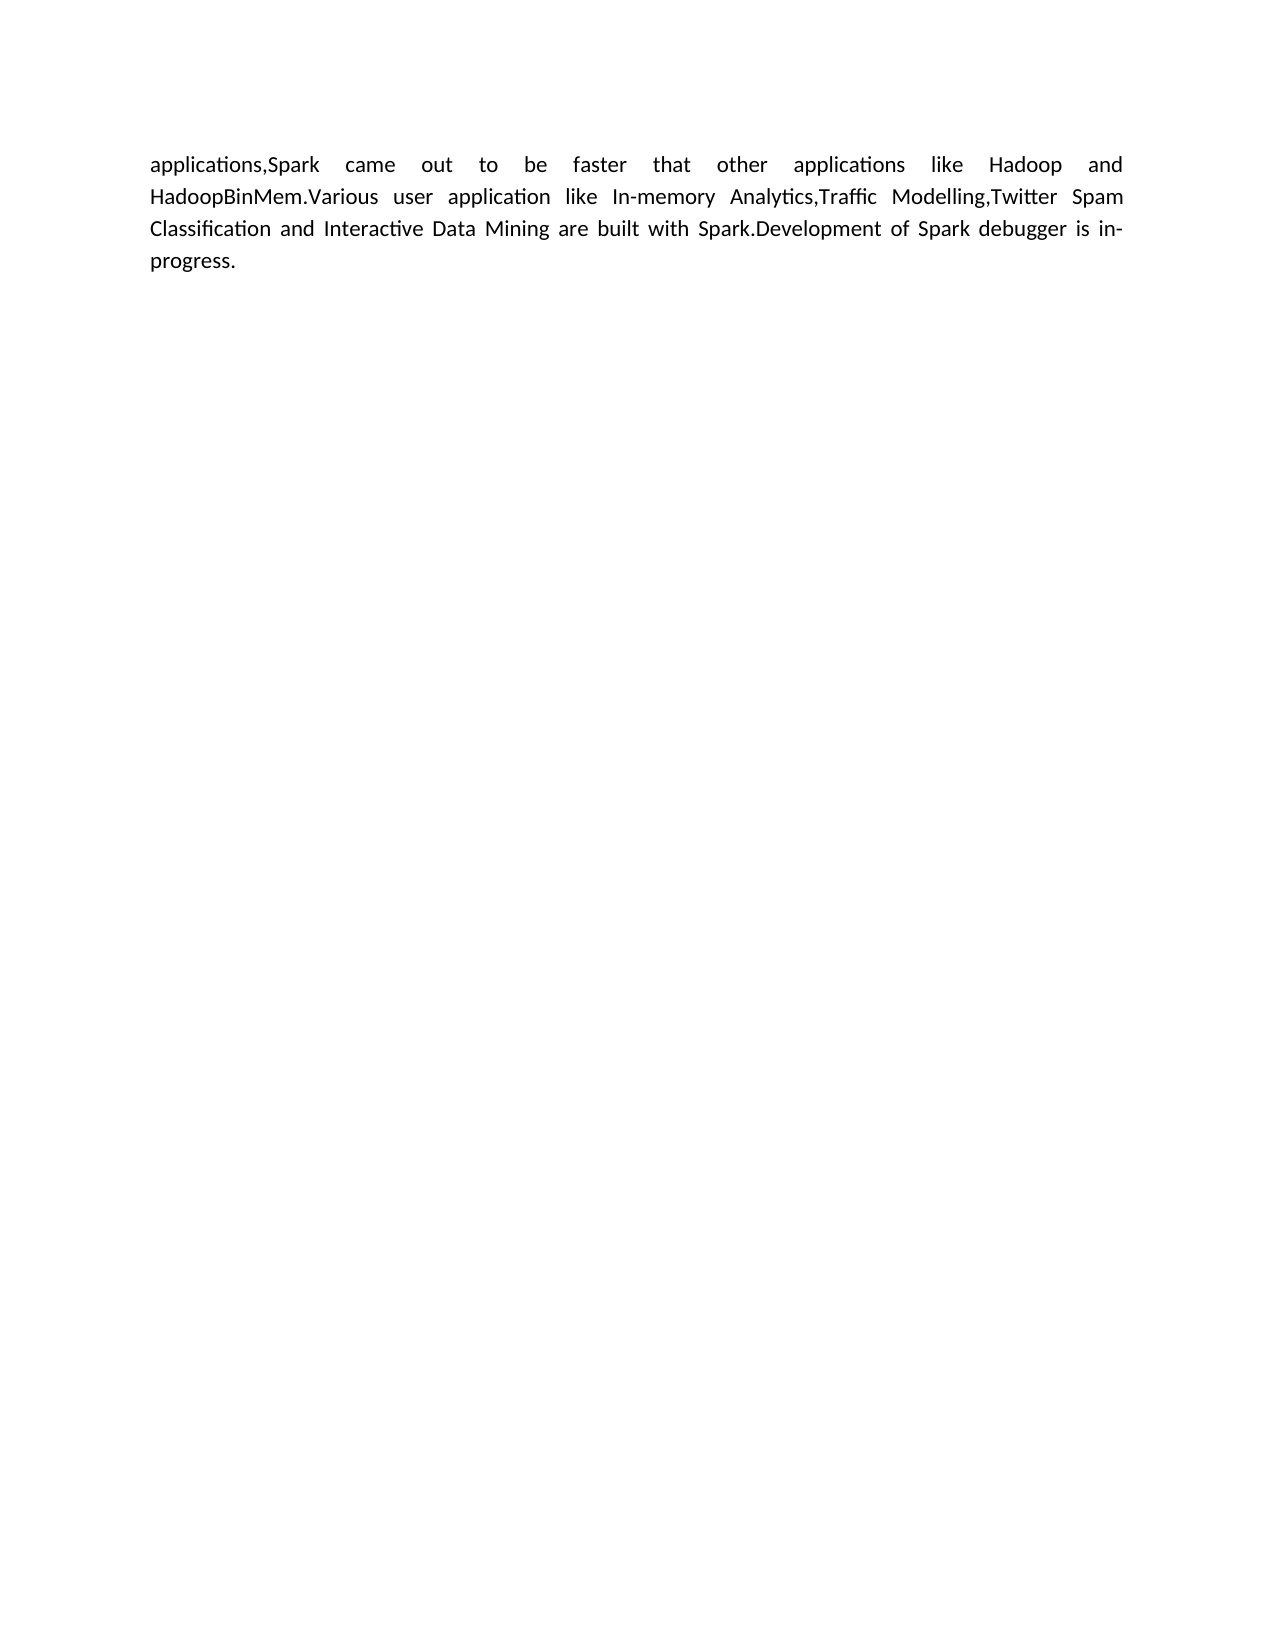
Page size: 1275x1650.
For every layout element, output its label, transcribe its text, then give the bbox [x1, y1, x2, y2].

text applications,Spark came out to be faster that other applications like Hadoop and HadoopBinMem.Various user application like In-memory Analytics,Traffic Modelling,Twitter Spam Classification and Interactive Data Mining are built with Spark.Development of Spark debugger is in-progress. [150, 150, 1125, 274]
